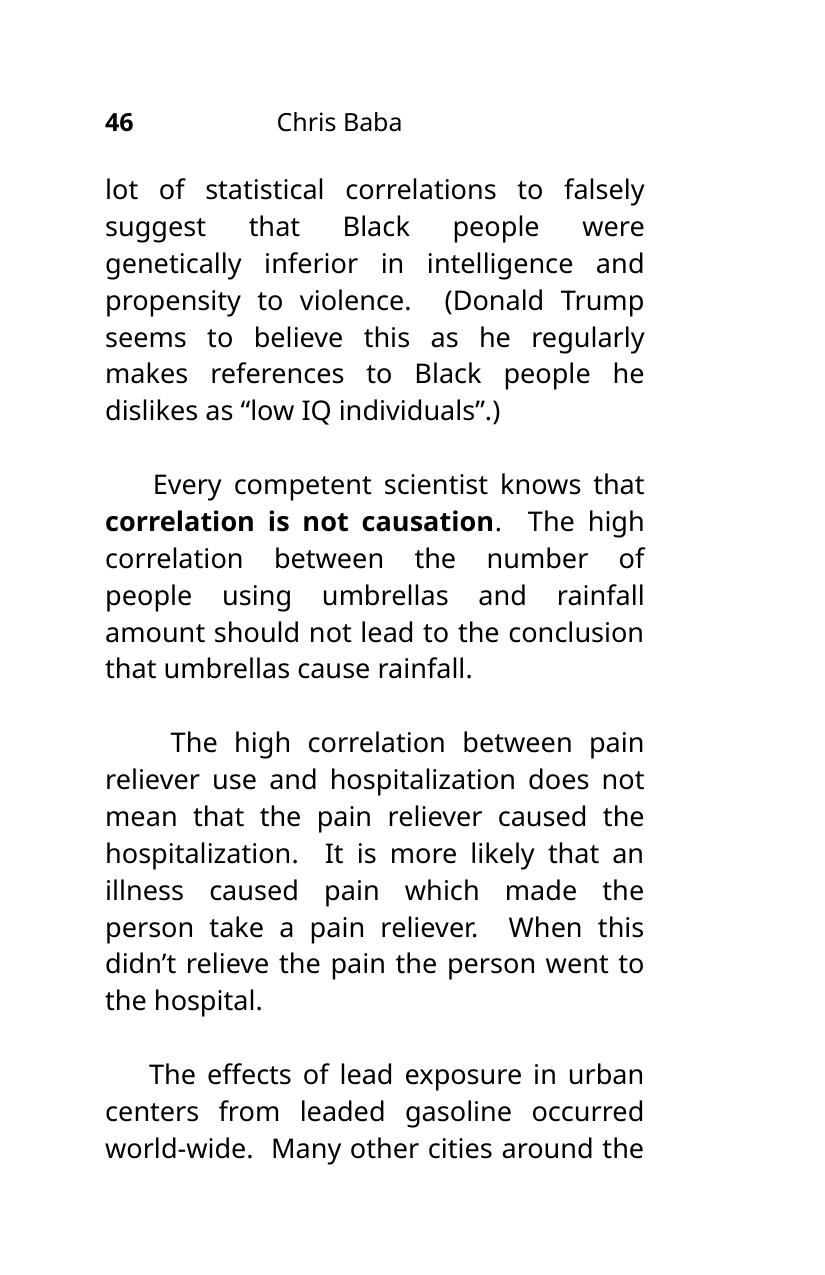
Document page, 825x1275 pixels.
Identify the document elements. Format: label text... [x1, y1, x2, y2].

text Every competent scientist knows that correlation is not causation. The high correlation between the number of people using umbrellas and rainfall amount should not lead to the conclusion that umbrellas cause rainfall. [105, 466, 645, 687]
text lot of statistical correlations to falsely suggest that Black people were genetically inferior in intelligence and propensity to violence. (Donald Trump seems to believe this as he regularly makes references to Black people he dislikes as “low IQ individuals”.) [105, 171, 645, 429]
text The effects of lead exposure in urban centers from leaded gasoline occurred world-wide. Many other cities around the [105, 1056, 645, 1166]
text The high correlation between pain reliever use and hospitalization does not mean that the pain reliever caused the hospitalization. It is more likely that an illness caused pain which made the person take a pain reliever. When this didn’t relieve the pain the person went to the hospital. [105, 724, 645, 1019]
